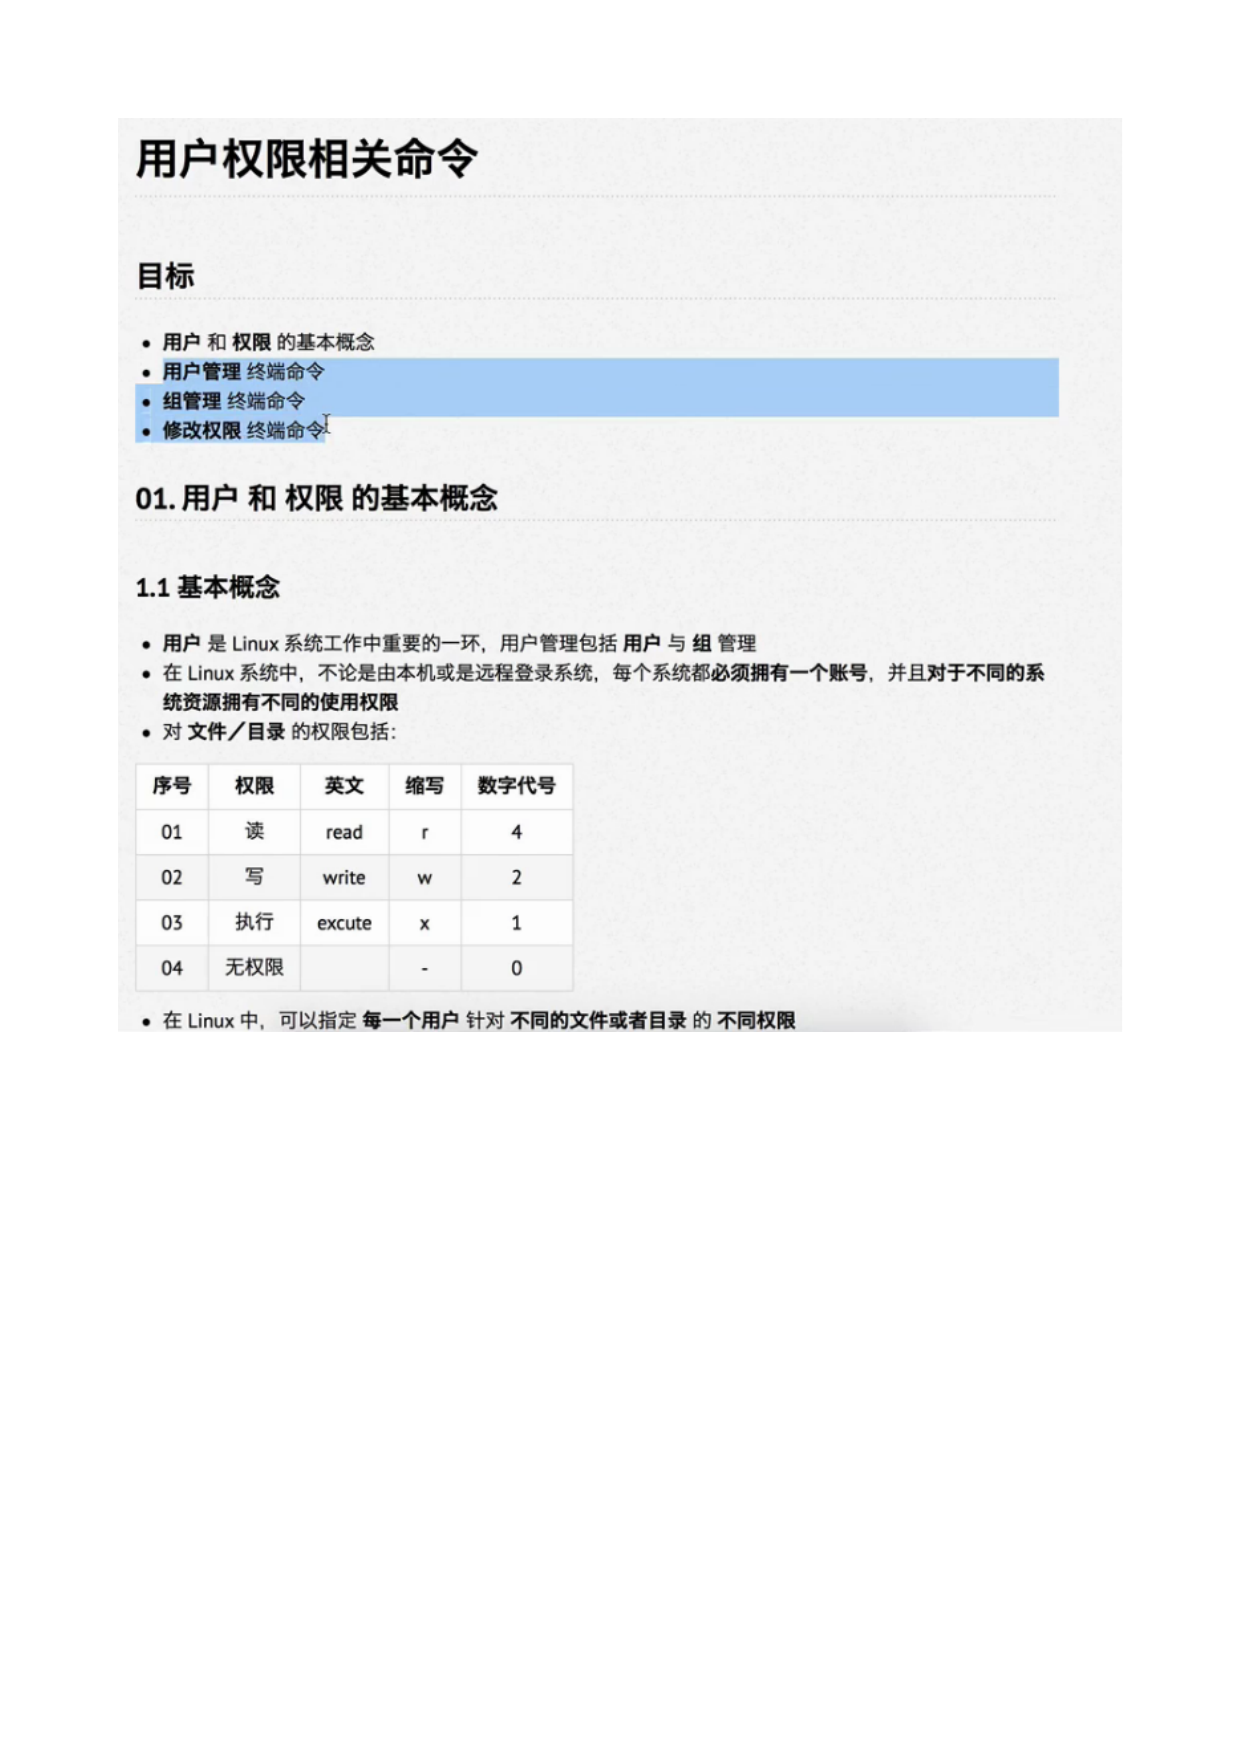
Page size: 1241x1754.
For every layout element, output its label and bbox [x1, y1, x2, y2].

picture [118, 118, 1123, 1032]
